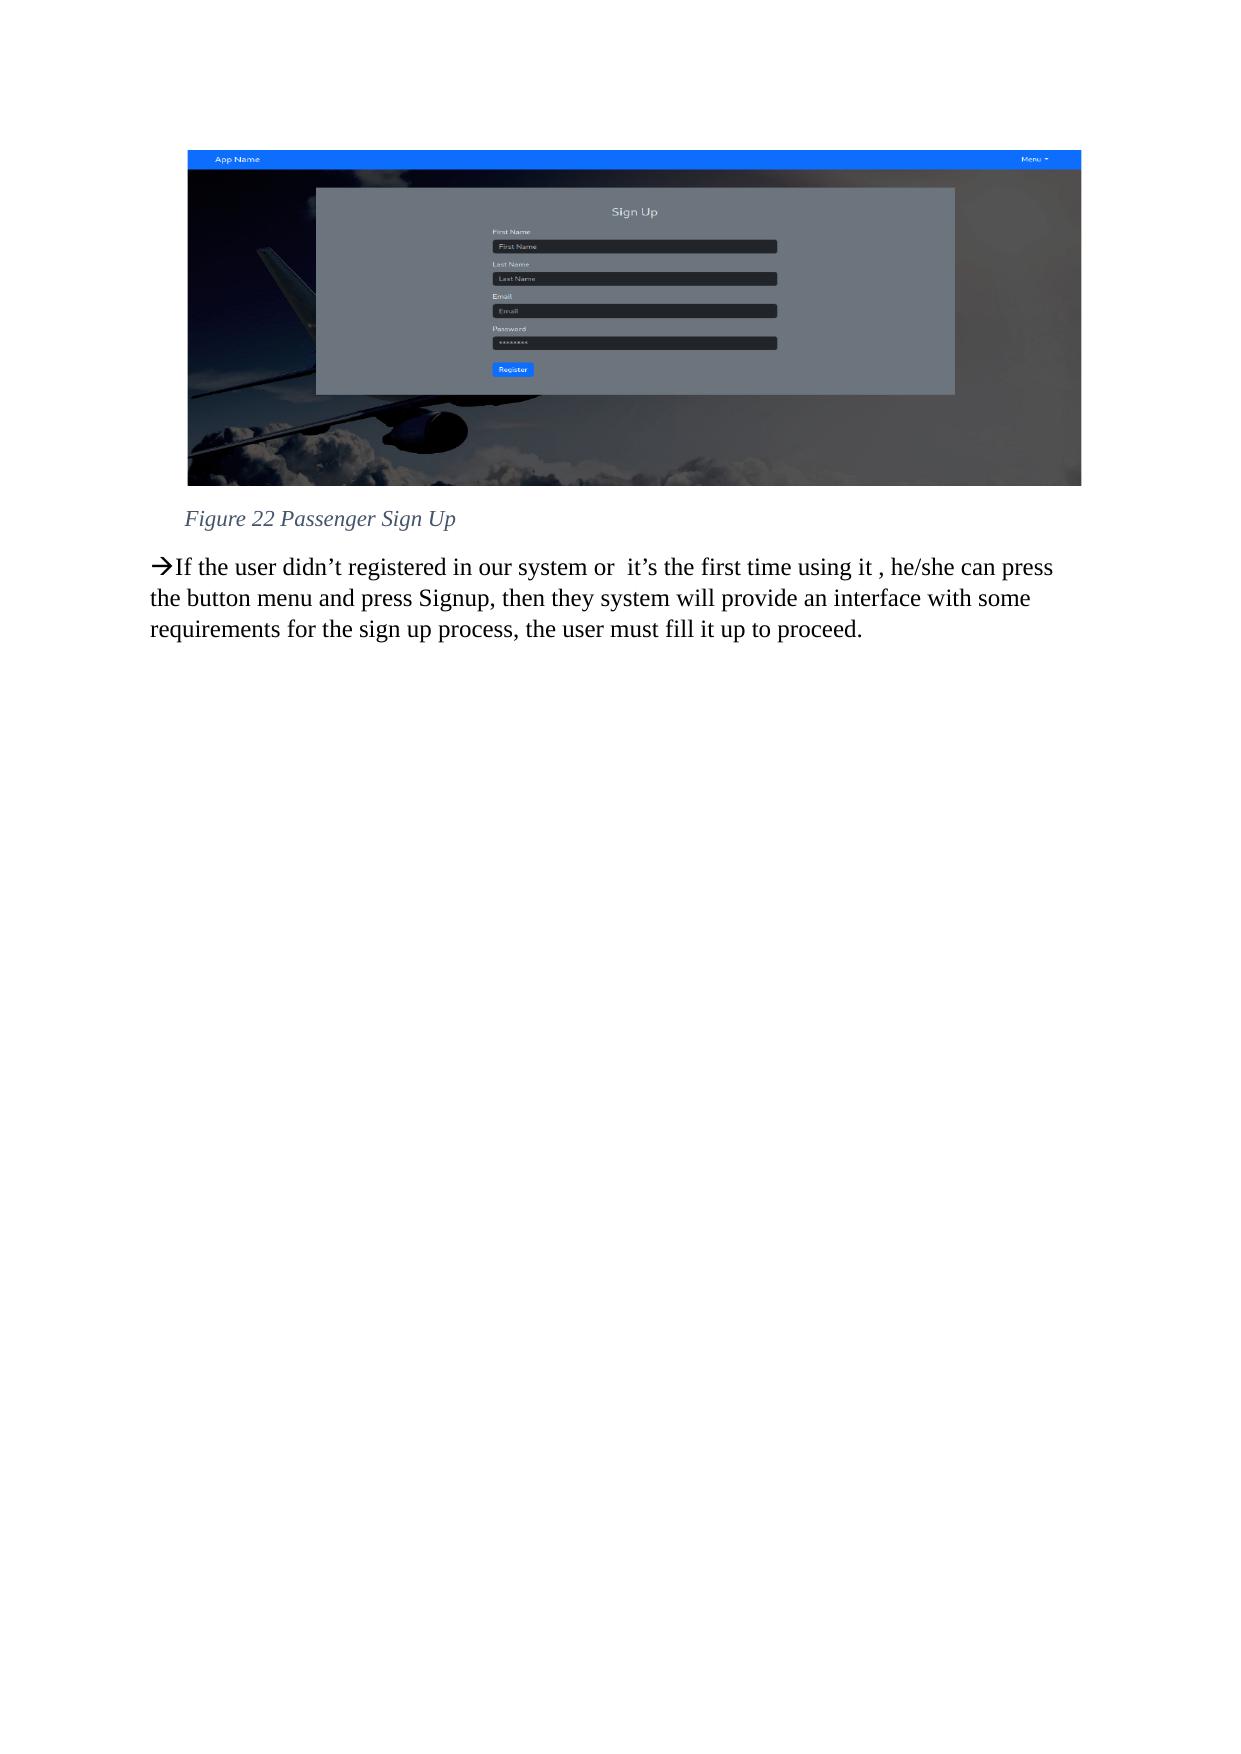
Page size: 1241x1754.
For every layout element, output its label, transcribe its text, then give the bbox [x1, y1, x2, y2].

text Figure 22 Passenger Sign Up [150, 504, 1090, 531]
picture [187, 150, 1082, 486]
text If the user didn’t registered in our system or it’s the first time using it , he/she can press the button menu and press Signup, then they system will provide an interface with some requirements for the sign up process, the user must fill it up to proceed. [150, 552, 1090, 643]
